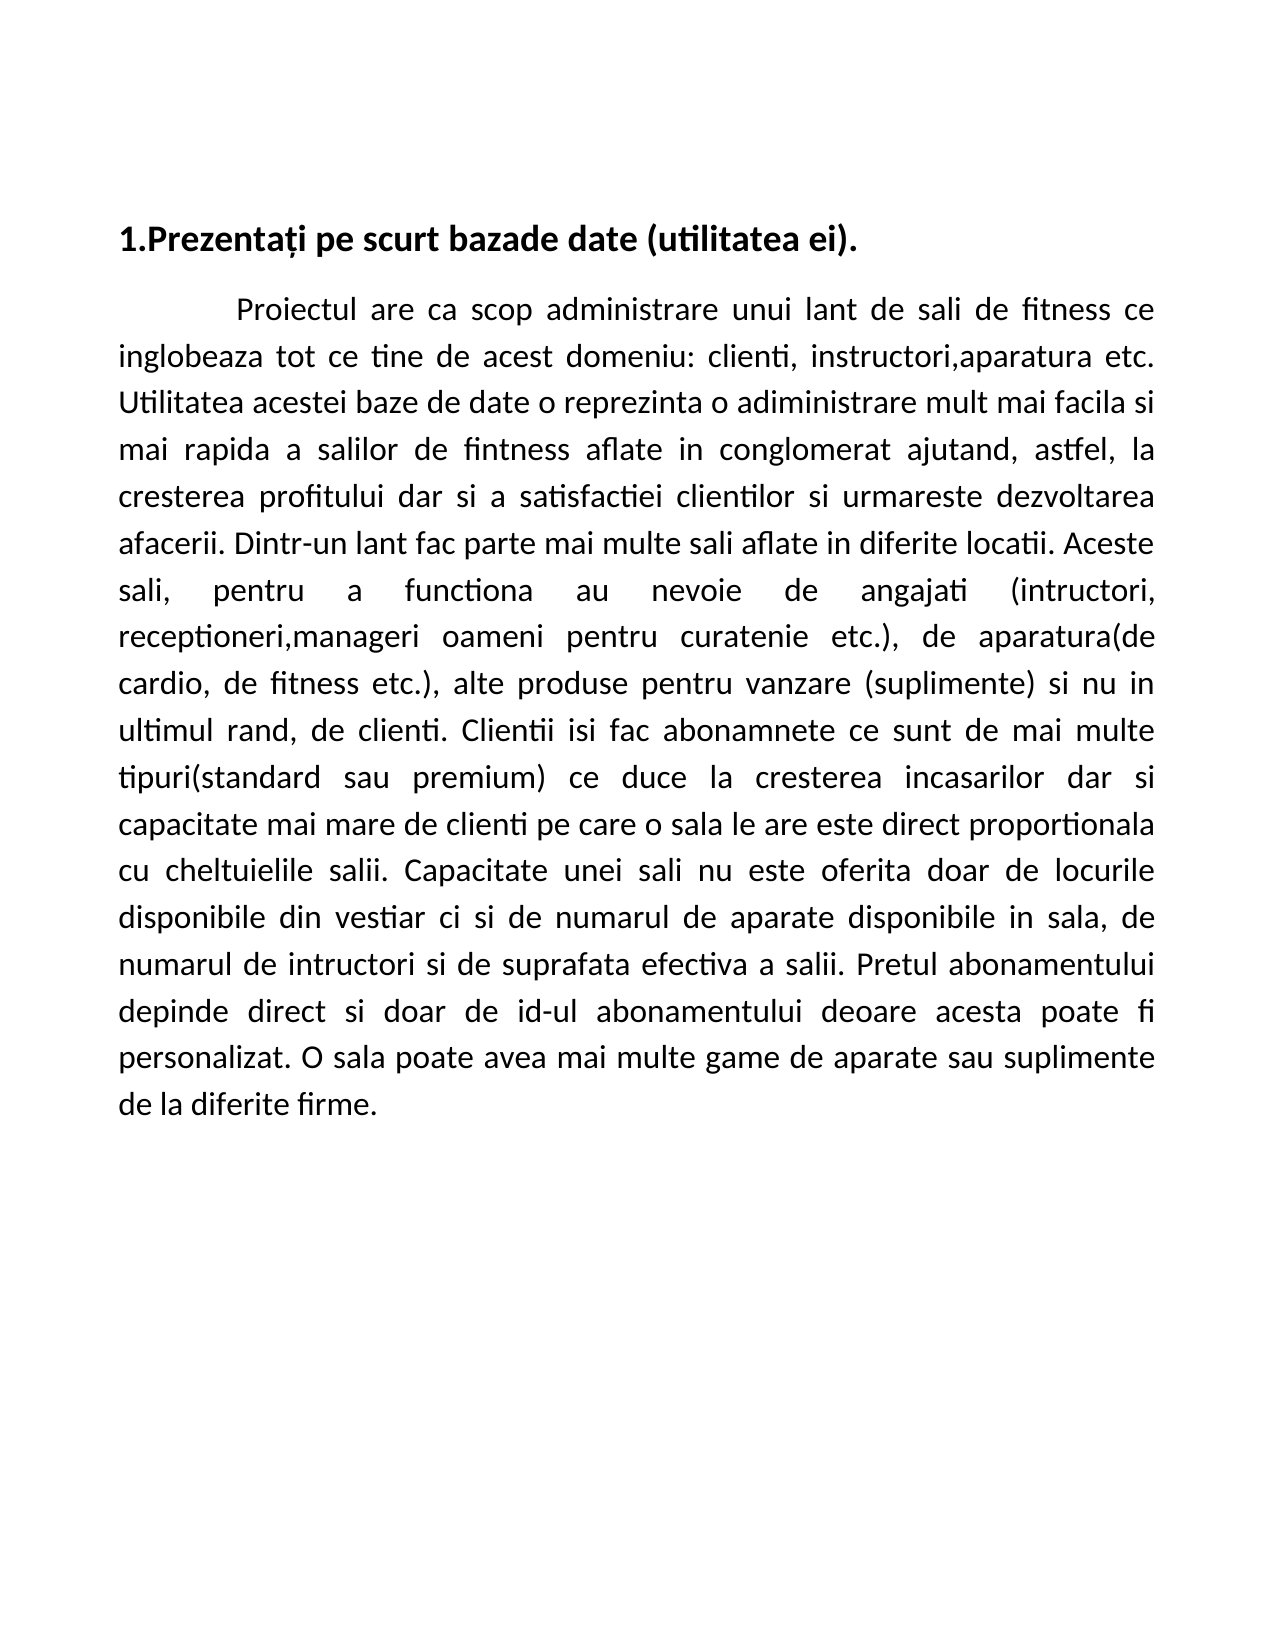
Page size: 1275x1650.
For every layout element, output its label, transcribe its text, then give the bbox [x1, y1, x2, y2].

text 1.Prezentați pe scurt bazade date (utilitatea ei). [118, 214, 1157, 260]
text Proiectul are ca scop administrare unui lant de sali de fitness ce inglobeaza tot ce tine de acest domeniu: clienti, instructori,aparatura etc. Utilitatea acestei baze de date o reprezinta o adiministrare mult mai facila si mai rapida a salilor de fintness aflate in conglomerat ajutand, astfel, la cresterea profitului dar si a satisfactiei clientilor si urmareste dezvoltarea afacerii. Dintr-un lant fac parte mai multe sali aflate in diferite locatii. Aceste sali, pentru a functiona au nevoie de angajati (intructori, receptioneri,manageri oameni pentru curatenie etc.), de aparatura(de cardio, de fitness etc.), alte produse pentru vanzare (suplimente) si nu in ultimul rand, de clienti. Clientii isi fac abonamnete ce sunt de mai multe tipuri(standard sau premium) ce duce la cresterea incasarilor dar si capacitate mai mare de clienti pe care o sala le are este direct proportionala cu cheltuielile salii. Capacitate unei sali nu este oferita doar de locurile disponibile din vestiar ci si de numarul de aparate disponibile in sala, de numarul de intructori si de suprafata efectiva a salii. Pretul abonamentului depinde direct si doar de id-ul abonamentului deoare acesta poate fi personalizat. O sala poate avea mai multe game de aparate sau suplimente de la diferite firme. [118, 288, 1157, 1124]
